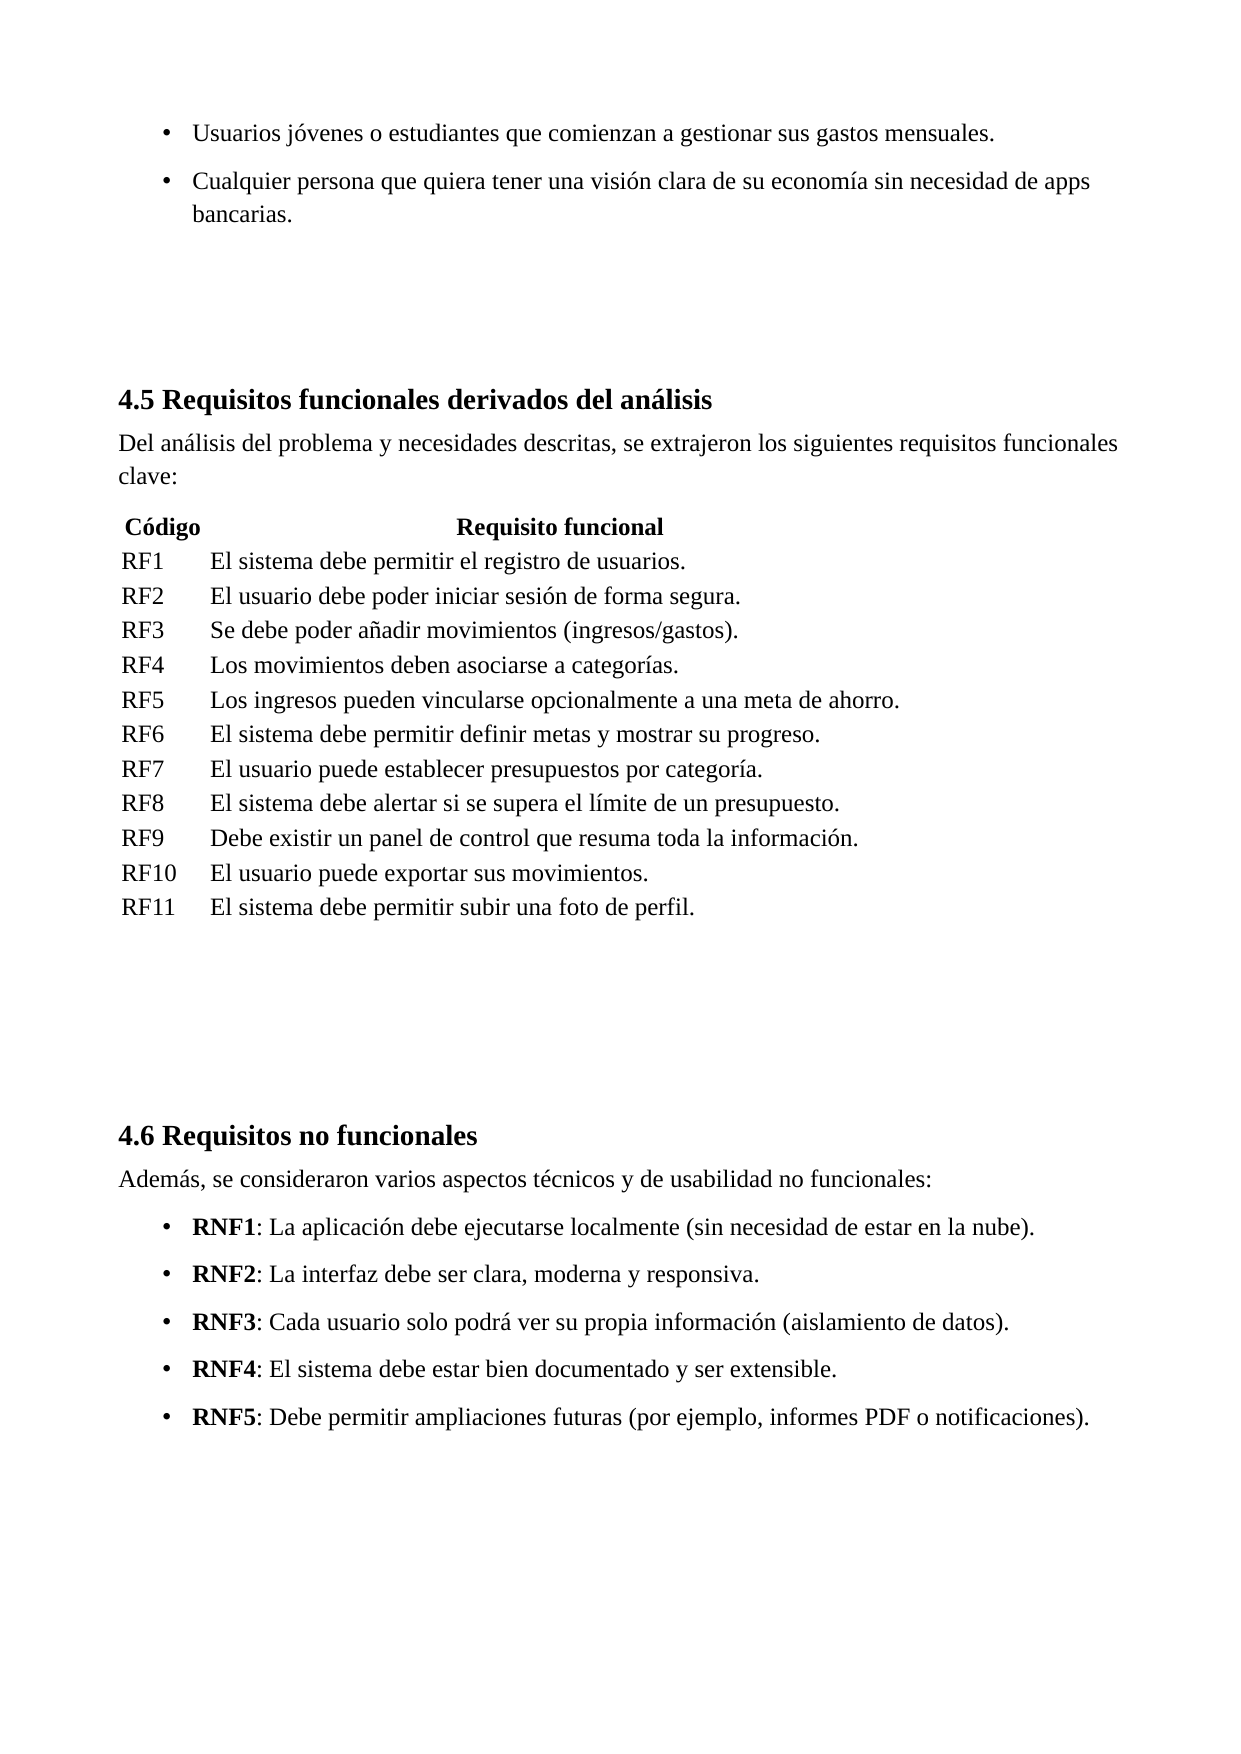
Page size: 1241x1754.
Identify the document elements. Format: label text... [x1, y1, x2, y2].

table_cell RF1 [118, 544, 207, 578]
subtitle 4.6 Requisitos no funcionales [118, 1118, 1122, 1151]
table_cell Debe existir un panel de control que resuma toda la información. [207, 820, 913, 855]
table_cell Los movimientos deben asociarse a categorías. [207, 647, 913, 682]
table_cell RF6 [118, 716, 207, 751]
list Cualquier persona que quiera tener una visión clara de su economía sin necesidad de apps bancarias. [162, 166, 1122, 227]
table_cell El usuario puede exportar sus movimientos. [207, 855, 913, 889]
text Del análisis del problema y necesidades descritas, se extrajeron los siguientes requisitos funcionales clave: [118, 428, 1122, 490]
table_cell RF10 [118, 855, 207, 889]
table_cell El sistema debe permitir el registro de usuarios. [207, 544, 913, 578]
table_cell RF5 [118, 682, 207, 716]
table_header Requisito funcional [207, 509, 913, 543]
list RNF4: El sistema debe estar bien documentado y ser extensible. [162, 1354, 1122, 1383]
table_cell El sistema debe alertar si se supera el límite de un presupuesto. [207, 786, 913, 820]
list RNF1: La aplicación debe ejecutarse localmente (sin necesidad de estar en la nube). [162, 1212, 1122, 1240]
table_cell RF11 [118, 889, 207, 924]
list RNF5: Debe permitir ampliaciones futuras (por ejemplo, informes PDF o notificaciones). [162, 1402, 1122, 1431]
list Usuarios jóvenes o estudiantes que comienzan a gestionar sus gastos mensuales. [162, 118, 1122, 147]
table_cell El sistema debe permitir definir metas y mostrar su progreso. [207, 716, 913, 751]
table_cell RF3 [118, 613, 207, 647]
table_cell Se debe poder añadir movimientos (ingresos/gastos). [207, 613, 913, 647]
table_cell El usuario puede establecer presupuestos por categoría. [207, 751, 913, 786]
table_header Código [118, 509, 207, 543]
table_cell RF2 [118, 578, 207, 613]
table_cell RF8 [118, 786, 207, 820]
list RNF3: Cada usuario solo podrá ver su propia información (aislamiento de datos). [162, 1307, 1122, 1336]
table_cell RF9 [118, 820, 207, 855]
list RNF2: La interfaz debe ser clara, moderna y responsiva. [162, 1259, 1122, 1288]
text Además, se consideraron varios aspectos técnicos y de usabilidad no funcionales: [118, 1164, 1122, 1193]
table_cell RF4 [118, 647, 207, 682]
table_cell RF7 [118, 751, 207, 786]
subtitle 4.5 Requisitos funcionales derivados del análisis [118, 382, 1122, 416]
table_cell El sistema debe permitir subir una foto de perfil. [207, 889, 913, 924]
table_cell El usuario debe poder iniciar sesión de forma segura. [207, 578, 913, 613]
table_cell Los ingresos pueden vincularse opcionalmente a una meta de ahorro. [207, 682, 913, 716]
